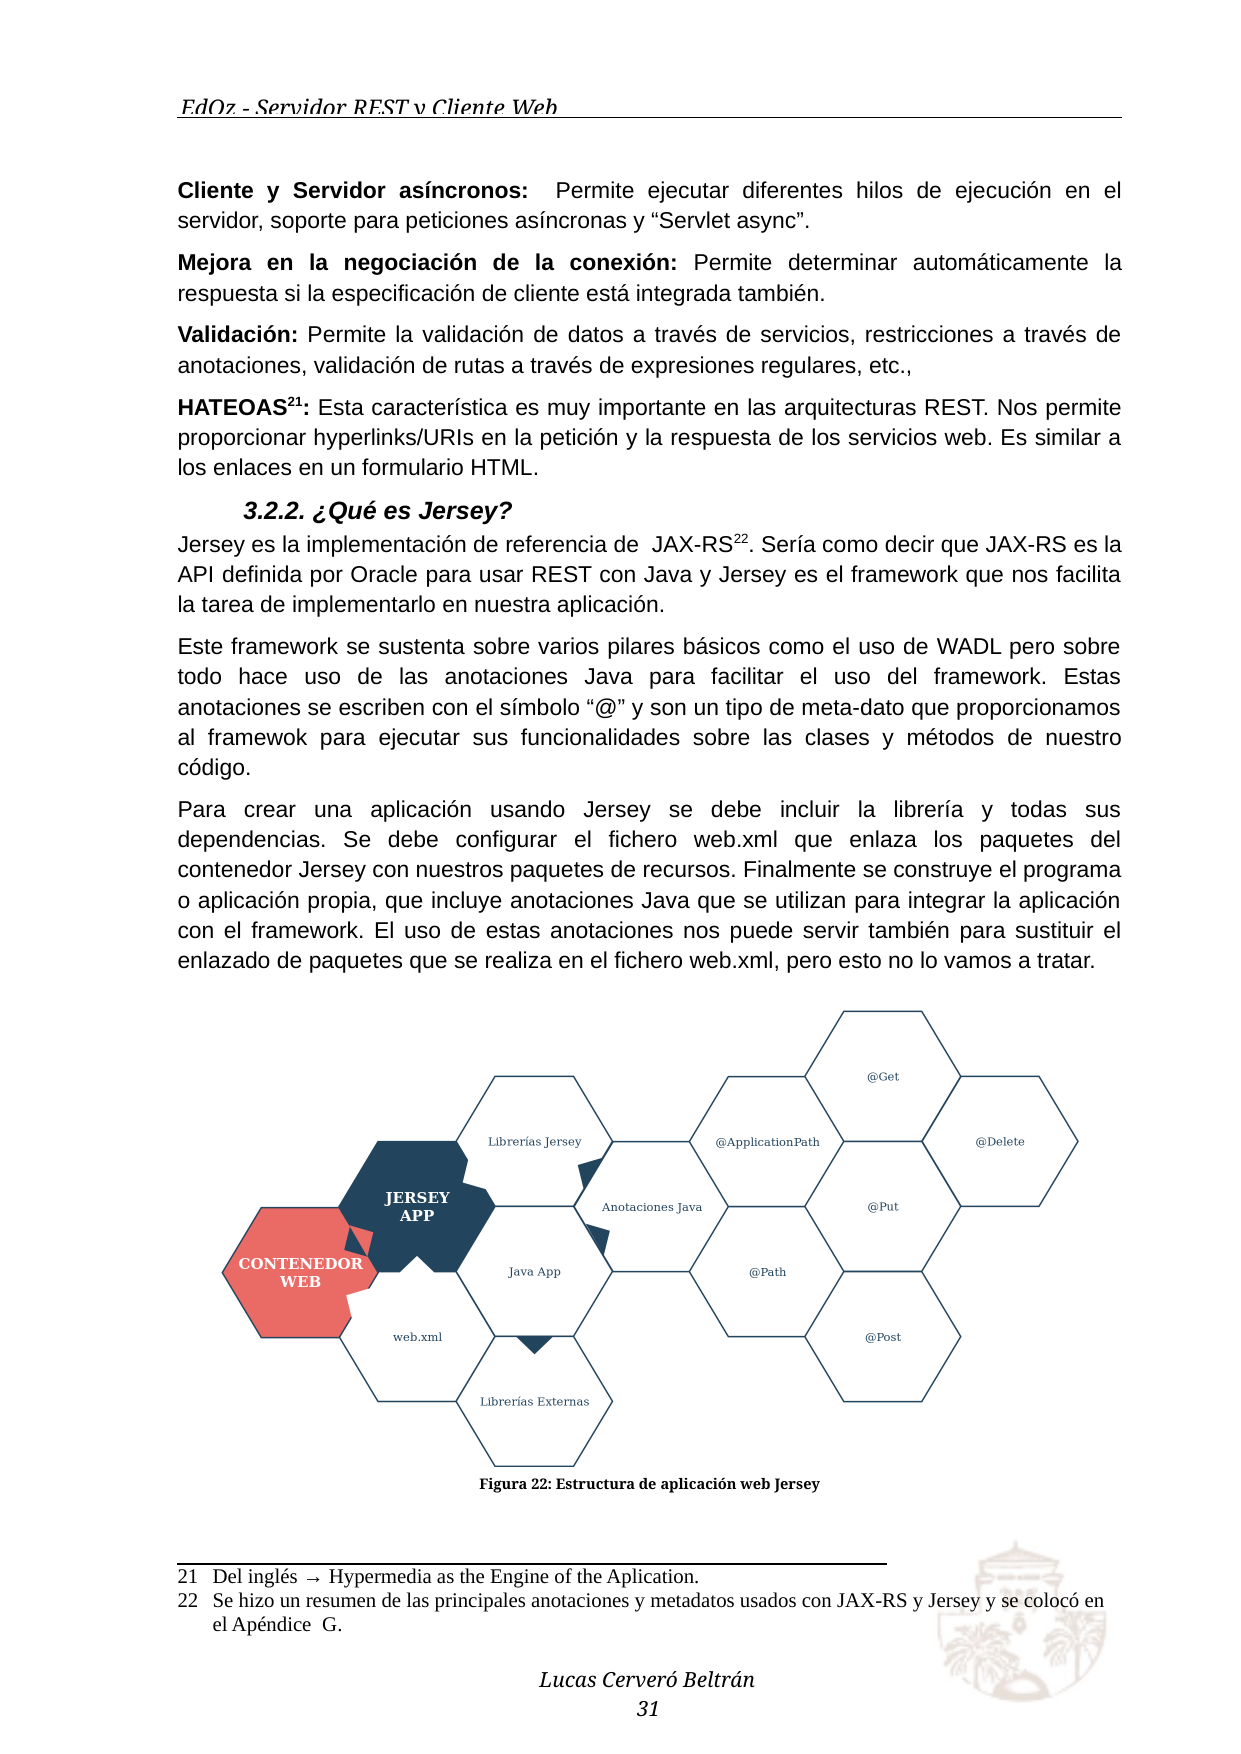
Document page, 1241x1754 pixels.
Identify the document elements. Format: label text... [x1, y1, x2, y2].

picture [218, 1007, 1082, 1470]
text Del inglés → Hypermedia as the Engine of the Aplication. [177, 1564, 1122, 1588]
text Mejora en la negociación de la conexión: Permite determinar automáticamente la respuesta si la especificación de cliente está integrada también. [177, 249, 1122, 306]
text Se hizo un resumen de las principales anotaciones y metadatos usados con JAX-RS y Jersey y se colocó en el Apéndice G. [177, 1588, 1122, 1636]
text Validación: Permite la validación de datos a través de servicios, restricciones a través de anotaciones, validación de rutas a través de expresiones regulares, etc., [177, 321, 1122, 378]
list ¿Qué es Jersey? [177, 496, 1122, 525]
text HATEOAS: Esta característica es muy importante en las arquitecturas REST. Nos permite proporcionar hyperlinks/URIs en la petición y la respuesta de los servicios web. Es similar a los enlaces en un formulario HTML. [177, 394, 1122, 480]
text Para crear una aplicación usando Jersey se debe incluir la librería y todas sus dependencias. Se debe configurar el fichero web.xml que enlaza los paquetes del contenedor Jersey con nuestros paquetes de recursos. Finalmente se construye el programa o aplicación propia, que incluye anotaciones Java que se utilizan para integrar la aplicación con el framework. El uso de estas anotaciones nos puede servir también para sustituir el enlazado de paquetes que se realiza en el fichero web.xml, pero esto no lo vamos a tratar. [177, 796, 1122, 973]
text Cliente y Servidor asíncronos: Permite ejecutar diferentes hilos de ejecución en el servidor, soporte para peticiones asíncronas y “Servlet async”. [177, 177, 1122, 234]
text Este framework se sustenta sobre varios pilares básicos como el uso de WADL pero sobre todo hace uso de las anotaciones Java para facilitar el uso del framework. Estas anotaciones se escriben con el símbolo “@” y son un tipo de meta-dato que proporcionamos al framewok para ejecutar sus funcionalidades sobre las clases y métodos de nuestro código. [177, 633, 1122, 780]
text Figura 22: Estructura de aplicación web Jersey [218, 1470, 1081, 1494]
text Jersey es la implementación de referencia de JAX-RS. Sería como decir que JAX-RS es la API definida por Oracle para usar REST con Java y Jersey es el framework que nos facilita la tarea de implementarlo en nuestra aplicación. [177, 531, 1122, 617]
